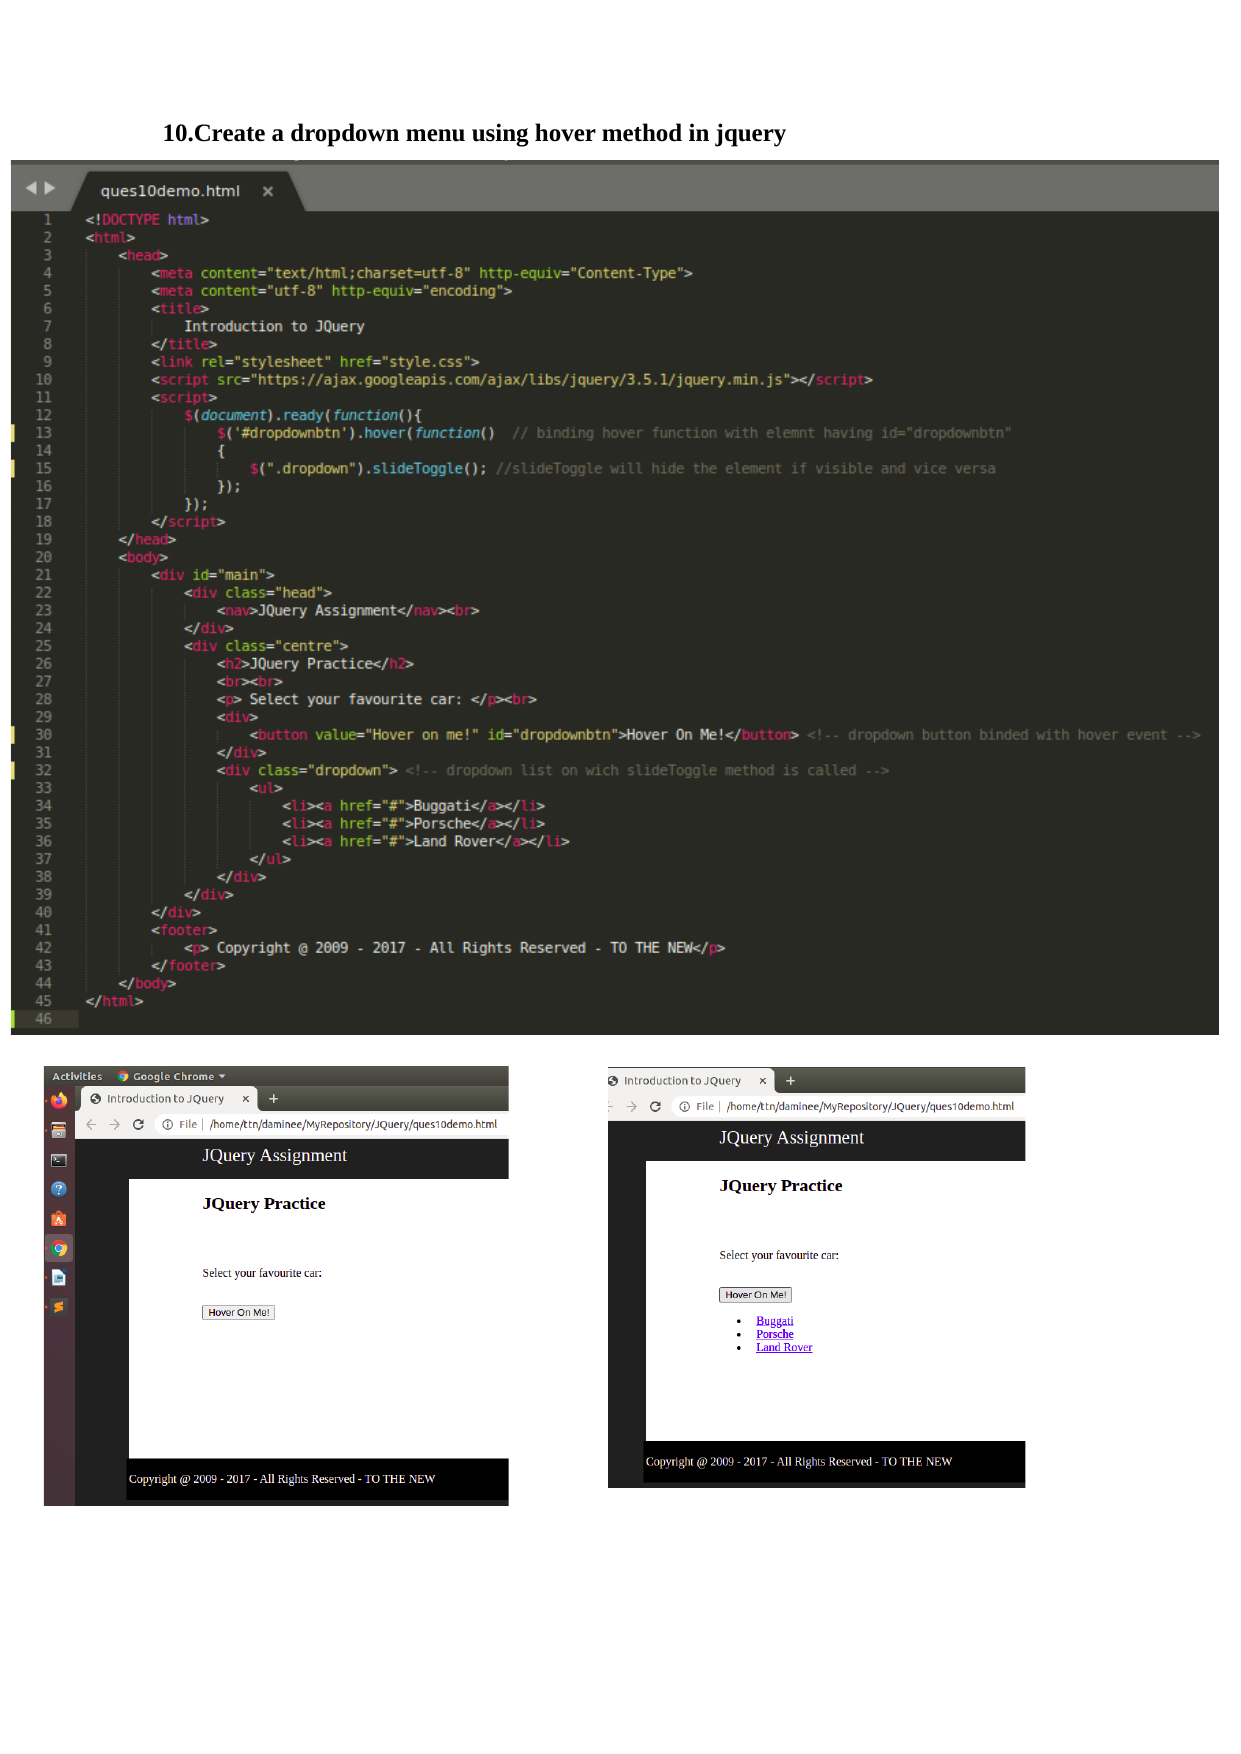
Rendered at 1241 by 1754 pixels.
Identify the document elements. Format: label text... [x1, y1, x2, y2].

list Create a dropdown menu using hover method in jquery [162, 118, 1122, 147]
picture [608, 1067, 702, 1488]
picture [10, 160, 1219, 1035]
